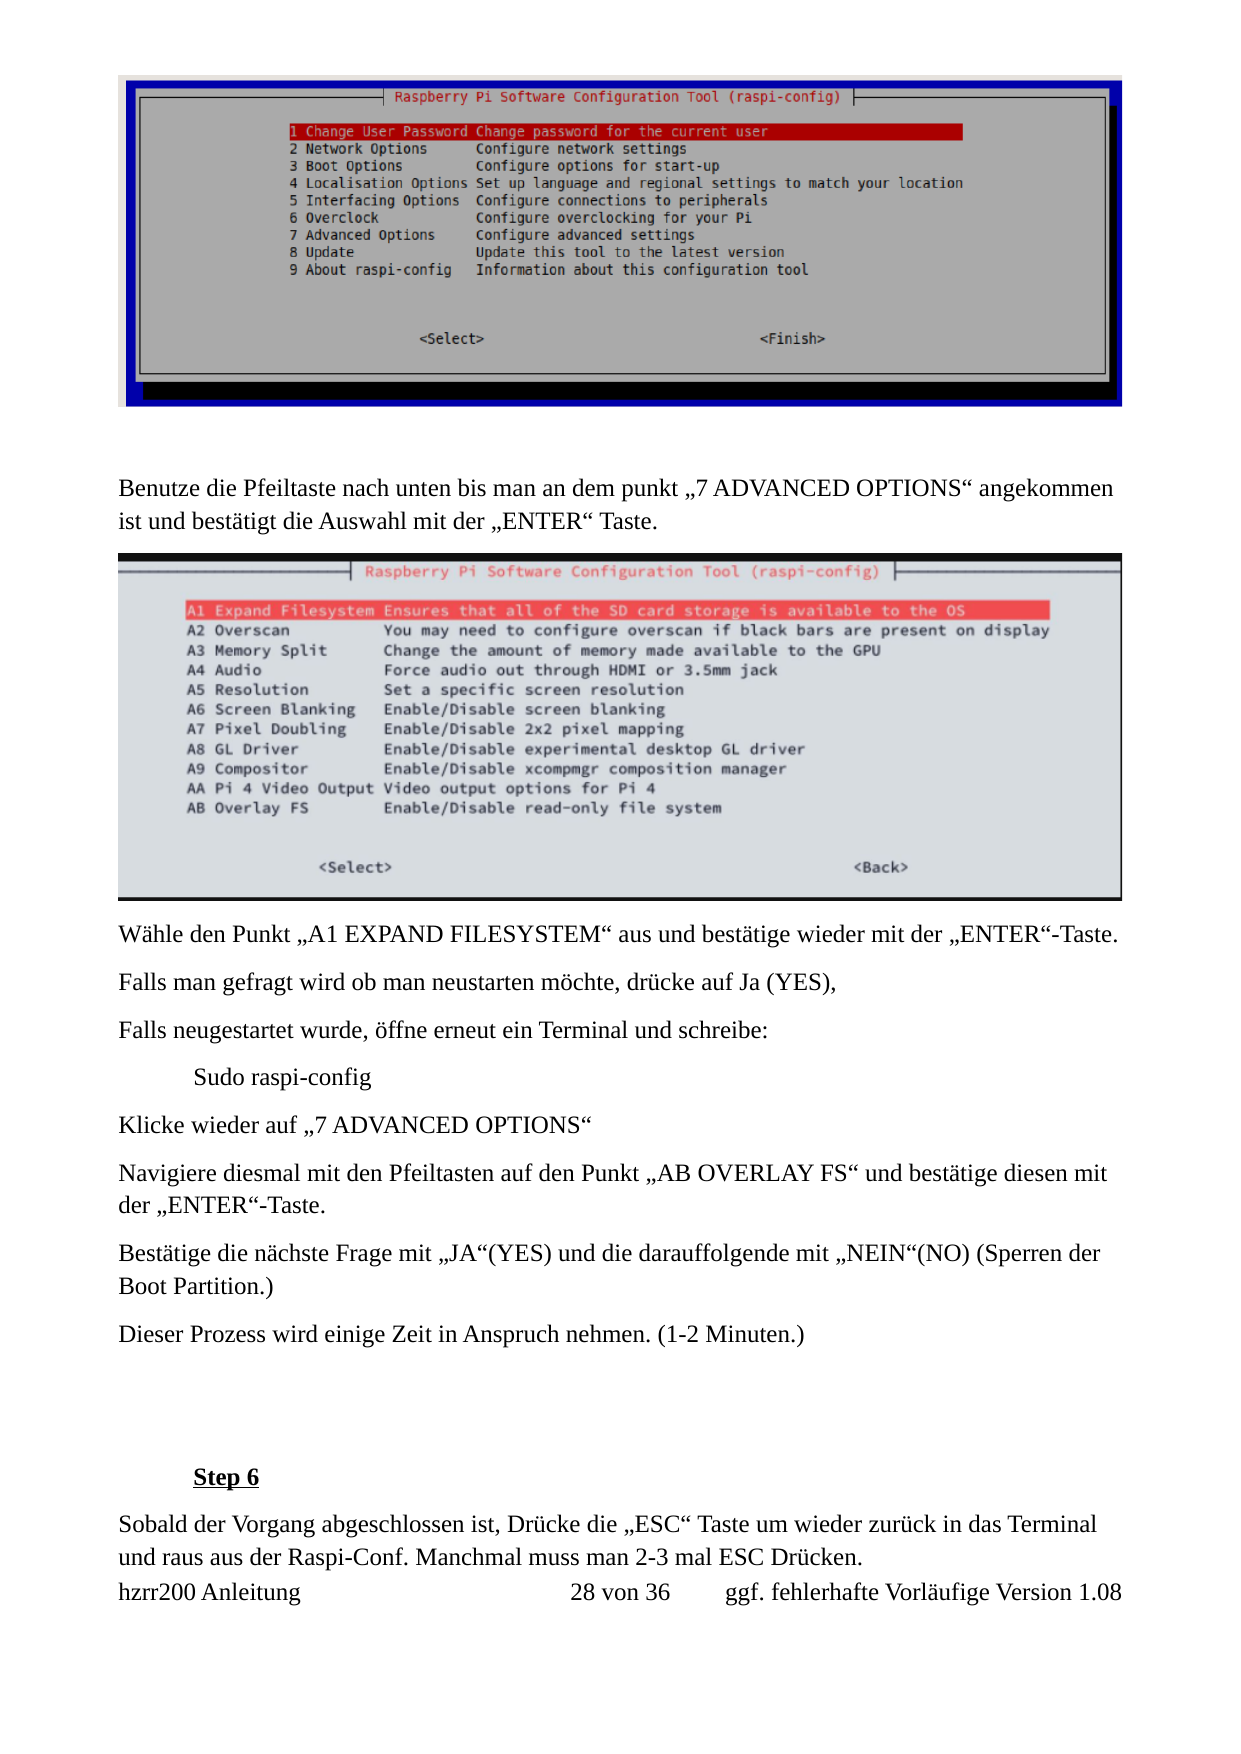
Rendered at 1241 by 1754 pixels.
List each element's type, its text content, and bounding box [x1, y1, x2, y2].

picture [118, 75, 1123, 407]
text Sobald der Vorgang abgeschlossen ist, Drücke die „ESC“ Taste um wieder zurück in das Terminal und raus aus der Raspi-Conf. Manchmal muss man 2-3 mal ESC Drücken. [118, 1509, 1122, 1571]
text Bestätige die nächste Frage mit „JA“(YES) und die darauffolgende mit „NEIN“(NO) (Sperren der Boot Partition.) [118, 1238, 1122, 1300]
text Klicke wieder auf „7 ADVANCED OPTIONS“ [118, 1110, 1122, 1139]
text Falls neugestartet wurde, öffne erneut ein Terminal und schreibe: [118, 1015, 1122, 1043]
text Step 6 [118, 1462, 1122, 1490]
text Wähle den Punkt „A1 EXPAND FILESYSTEM“ aus und bestätige wieder mit der „ENTER“-Taste. [118, 919, 1122, 948]
text Sudo raspi-config [118, 1062, 1122, 1091]
text Dieser Prozess wird einige Zeit in Anspruch nehmen. (1-2 Minuten.) [118, 1319, 1122, 1348]
picture [118, 553, 1123, 901]
text Falls man gefragt wird ob man neustarten möchte, drücke auf Ja (YES), [118, 967, 1122, 996]
text Benutze die Pfeiltaste nach unten bis man an dem punkt „7 ADVANCED OPTIONS“ angekommen ist und bestätigt die Auswahl mit der „ENTER“ Taste. [118, 473, 1122, 535]
text Navigiere diesmal mit den Pfeiltasten auf den Punkt „AB OVERLAY FS“ und bestätige diesen mit der „ENTER“-Taste. [118, 1158, 1122, 1219]
